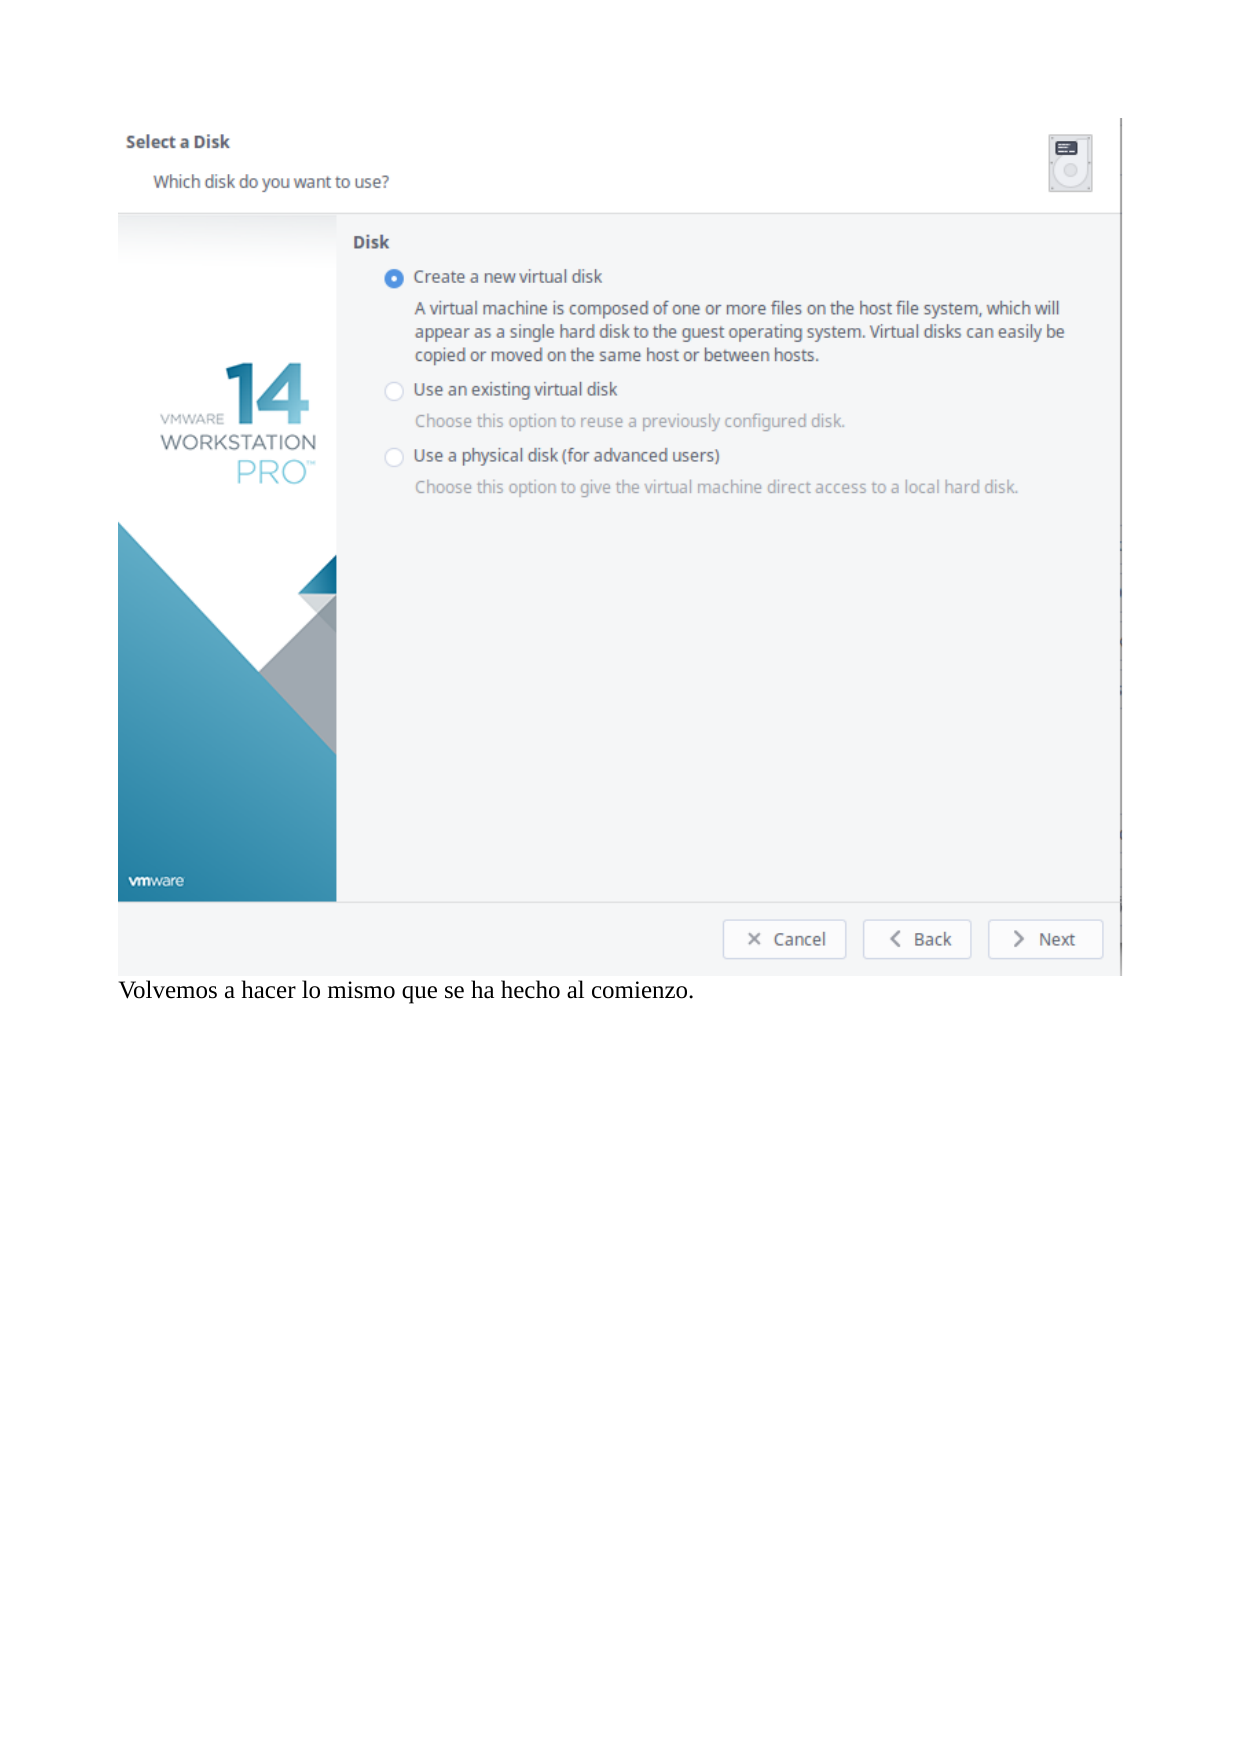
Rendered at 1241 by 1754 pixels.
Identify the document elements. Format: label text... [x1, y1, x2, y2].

text Volvemos a hacer lo mismo que se ha hecho al comienzo. [118, 976, 1122, 1004]
picture [118, 118, 1123, 976]
